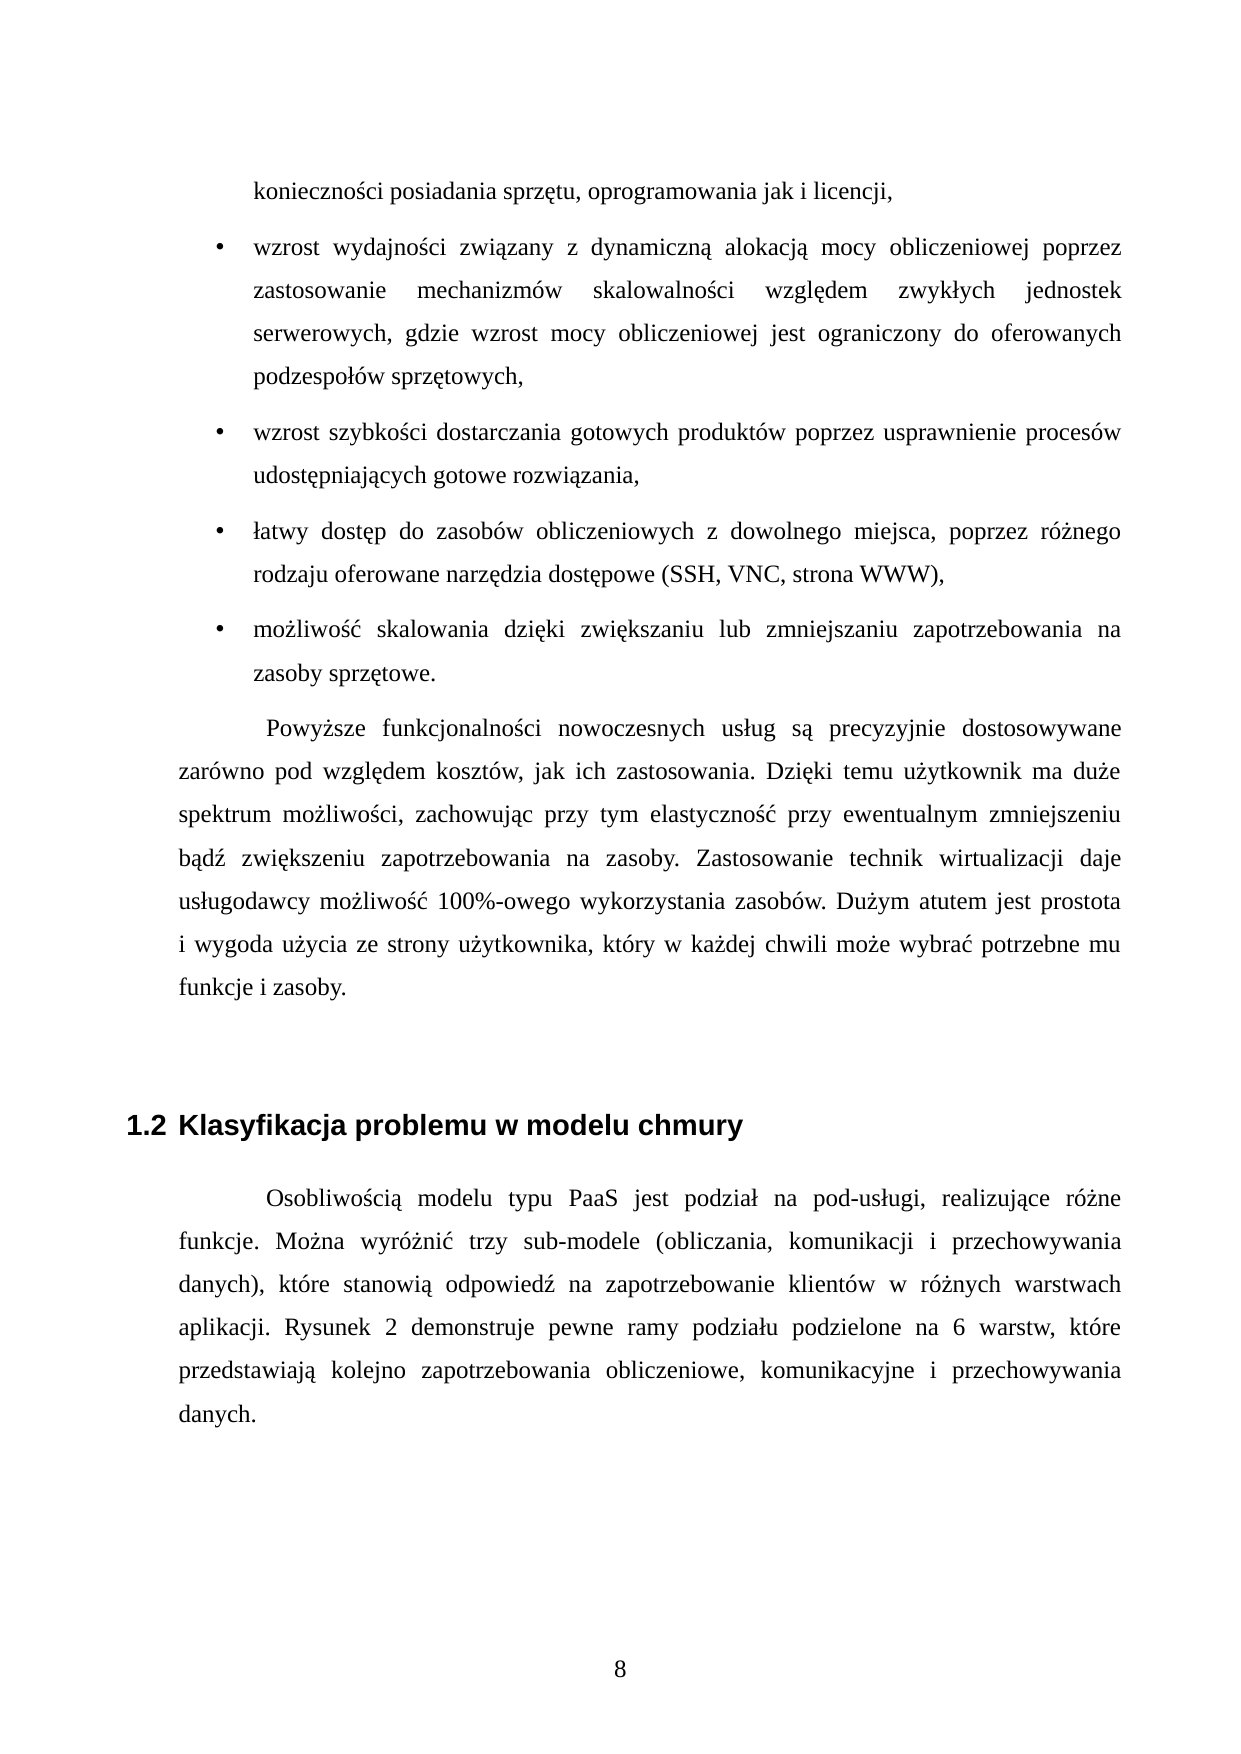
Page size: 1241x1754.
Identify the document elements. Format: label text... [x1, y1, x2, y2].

text Powyższe funkcjonalności nowoczesnych usług są precyzyjnie dostosowywane zarówno pod względem kosztów, jak ich zastosowania. Dzięki temu użytkownik ma duże spektrum możliwości, zachowując przy tym elastyczność przy ewentualnym zmniejszeniu bądź zwiększeniu zapotrzebowania na zasoby. Zastosowanie technik wirtualizacji daje usługodawcy możliwość 100%-owego wykorzystania zasobów. Dużym atutem jest prostota i wygoda użycia ze strony użytkownika, który w każdej chwili może wybrać potrzebne mu funkcje i zasoby. [178, 713, 1122, 1001]
list możliwość skalowania dzięki zwiększaniu lub zmniejszaniu zapotrzebowania na zasoby sprzętowe. [216, 614, 1122, 686]
list łatwy dostęp do zasobów obliczeniowych z dowolnego miejsca, poprzez różnego rodzaju oferowane narzędzia dostępowe (SSH, VNC, strona WWW), [216, 516, 1122, 588]
list wzrost wydajności związany z dynamiczną alokacją mocy obliczeniowej poprzez zastosowanie mechanizmów skalowalności względem zwykłych jednostek serwerowych, gdzie wzrost mocy obliczeniowej jest ograniczony do oferowanych podzespołów sprzętowych, [216, 232, 1122, 390]
list konieczności posiadania sprzętu, oprogramowania jak i licencji, [216, 176, 1122, 205]
subtitle Klasyfikacja problemu w modelu chmury [118, 1108, 1122, 1142]
text Osobliwością modelu typu PaaS jest podział na pod-usługi, realizujące różne funkcje. Można wyróżnić trzy sub-modele (obliczania, komunikacji i przechowywania danych), które stanowią odpowiedź na zapotrzebowanie klientów w różnych warstwach aplikacji. Rysunek 2 demonstruje pewne ramy podziału podzielone na 6 warstw, które przedstawiają kolejno zapotrzebowania obliczeniowe, komunikacyjne i przechowywania danych. [178, 1183, 1122, 1427]
list wzrost szybkości dostarczania gotowych produktów poprzez usprawnienie procesów udostępniających gotowe rozwiązania, [216, 417, 1122, 489]
